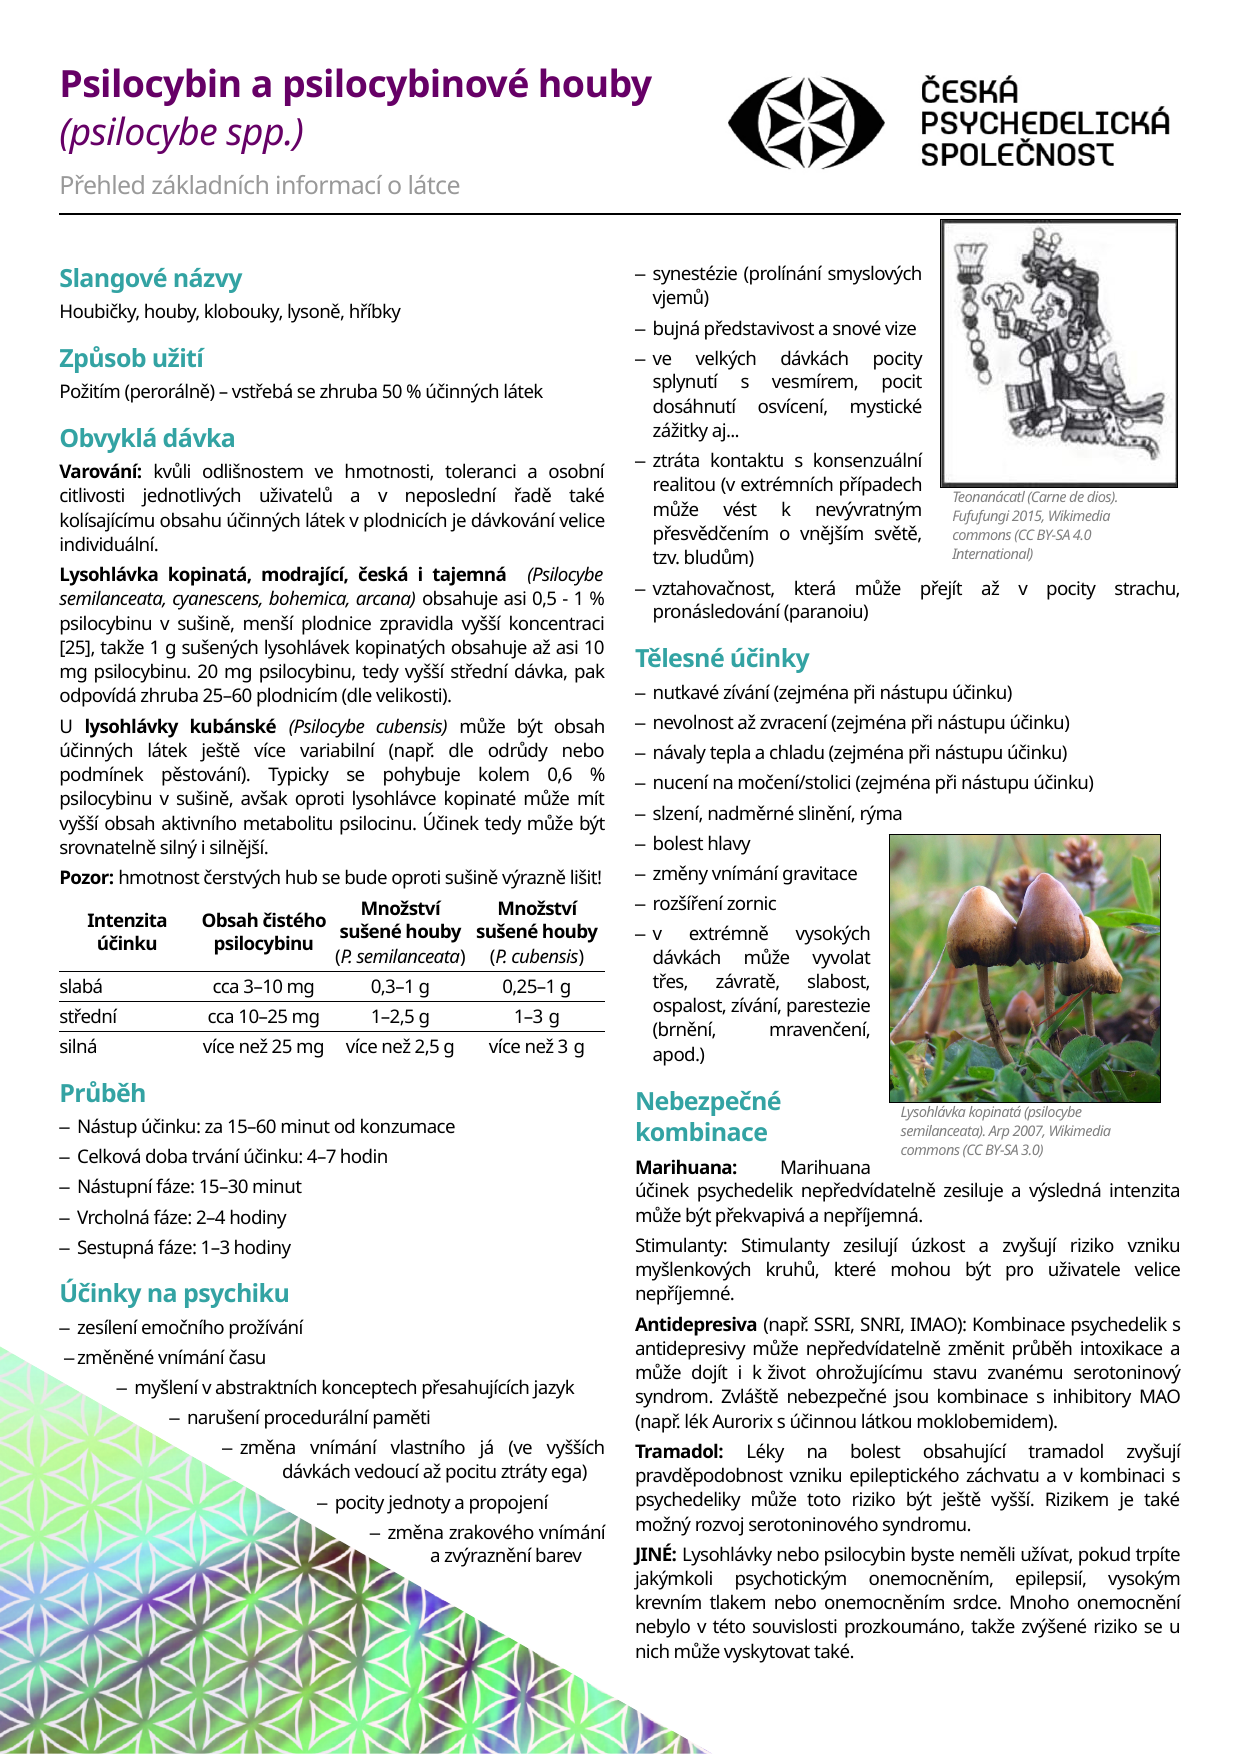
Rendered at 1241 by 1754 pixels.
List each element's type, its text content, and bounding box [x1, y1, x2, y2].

list nucení na močení/stolici (zejména při nástupu účinku) [635, 632, 1181, 656]
text Závažnost je posuzována dle množství držené látky. [635, 1611, 1181, 1635]
text Stimulanty: Stimulanty zesilují úzkost a zvyšují riziko vzniku myšlenkových kruhů, které mohou být pro uživatele velice nepříjemné. [635, 1046, 1181, 1167]
list ve velkých dávkách pocity splynutí s vesmírem, pocit dosáhnutí osvícení, mystické zážitky aj... [59, 1610, 605, 1659]
list změněné vnímání času [59, 1345, 605, 1369]
text Houbičky, houby, klobouky, lysoně, hříbky [59, 299, 605, 324]
list Celková doba trvání účinku: 4–7 hodin [59, 1144, 605, 1169]
text Požitím (perorálně) – vstřebá se zhruba 50 % účinných látek [59, 379, 605, 404]
subtitle Účinky na psychiku [59, 1277, 605, 1309]
list rozšíření zornic [635, 752, 1181, 776]
list Nástupní fáze: 15–30 minut [59, 1175, 605, 1199]
text Lysohlávka kopinatá (psilocybe semilanceata). Arp 2007, Wikimedia commons (CC BY-SA 3.0) [900, 846, 1169, 1160]
list změna vnímání vlastního já (ve vyšších dávkách vedoucí až pocitu ztráty ega) [59, 1435, 605, 1484]
table_cell cca 3–10 mg [196, 972, 332, 1001]
list pocity jednoty a propojení [59, 1490, 605, 1514]
text Antidepresiva (např. SSRI, SNRI, IMAO): Kombinace psychedelik s antidepresivy může nepředvídatelně změnit průběh intoxikace a může dojít i k život ohrožujícímu stavu zvanému serotoninový syndrom. Zvláště nebezpečné jsou kombinace s inhibitory MAO (např. lék Aurorix s účinnou látkou moklobemidem). [635, 1173, 1181, 1294]
table_header Obsah čistého psilocybinu [196, 896, 332, 971]
table_cell silná [59, 1032, 196, 1058]
picture [941, 220, 1177, 487]
table_cell slabá [59, 972, 196, 1001]
subtitle Stav v ČR [635, 1542, 1181, 1575]
list ztráta kontaktu s konsenzuální realitou (v extrémních případech může vést k nevývratným přesvědčením o vnějším světě, tzv. bludům) [635, 261, 940, 382]
subtitle Průběh [59, 1076, 605, 1108]
list Nástup účinku: za 15–60 minut od konzumace [59, 1114, 605, 1139]
list změna zrakového vnímání a zvýraznění barev [59, 1520, 605, 1544]
list synestézie (prolínání smyslových vjemů) [59, 1550, 605, 1574]
list návaly tepla a chladu (zejména při nástupu účinku) [635, 602, 1181, 626]
subtitle Přehled základních informací o látce [59, 168, 686, 201]
table_header Množství sušené houby (P. semilanceata) [332, 896, 469, 971]
text U lysohlávky kubánské (Psilocybe cubensis) může být obsah účinných látek ještě více variabilní (např. dle odrůdy nebo podmínek pěstování). Typicky se pohybuje kolem 0,6 % psilocybinu v sušině, avšak oproti lysohlávce kopinaté může mít vyšší obsah aktivního metabolitu psilocinu. Účinek tedy může být srovnatelně silný i silnější. [59, 714, 605, 859]
table_cell více než 25 mg [196, 1032, 332, 1058]
text JINÉ: Lysohlávky nebo psilocybin byste neměli užívat, pokud trpíte jakýmkoli psychotickým onemocněním, epilepsií, vysokým krevním tlakem nebo onemocněním srdce. Mnoho onemocnění nebylo v této souvislosti prozkoumáno, takže zvýšené riziko se u nich může vyskytovat také. [635, 1403, 1181, 1525]
table_cell cca 10–25 mg [196, 1002, 332, 1031]
list bujná představivost a snové vize [59, 1580, 605, 1604]
list Sestupná fáze: 1–3 hodiny [59, 1235, 605, 1259]
list v extrémně vysokých dávkách může vyvolat třes, závratě, slabost, ospalost, zívání, parestezie (brnění, mravenčení, apod.) [635, 782, 1181, 831]
table_cell 1–2,5 g [332, 1002, 469, 1031]
text Pěstování, přechovávání nebo předávání jiné osobě je trestné. [635, 1581, 1181, 1605]
list myšlení v abstraktních konceptech přesahujících jazyk [59, 1375, 605, 1399]
table_cell 0,3–1 g [332, 972, 469, 1001]
picture [686, 41, 1216, 207]
subtitle Nebezpečné kombinace [635, 848, 888, 913]
table_header Intenzita účinku [59, 896, 196, 971]
table_cell 0,25–1 g [469, 972, 605, 1001]
text Varování: kvůli odlišnostem ve hmotnosti, toleranci a osobní citlivosti jednotlivých uživatelů a v neposlední řadě také kolísajícímu obsahu účinných látek v plodnicích je dávkování velice individuální. [59, 460, 605, 557]
picture [890, 835, 1160, 1102]
list slzení, nadměrné slinění, rýma [635, 662, 1181, 686]
subtitle Slangové názvy [59, 261, 605, 293]
list nevolnost až zvracení (zejména při nástupu účinku) [635, 571, 1181, 596]
list nutkavé zívání (zejména při nástupu účinku) [635, 517, 1181, 566]
table_header Množství sušené houby (P. cubensis) [469, 896, 605, 971]
table_cell více než 3 g [469, 1032, 605, 1058]
text Lysohlávka kopinatá, modrající, česká i tajemná (Psilocybe semilanceata, cyanescens, bohemica, arcana) obsahuje asi 0,5 - 1 % psilocybinu v sušině, menší plodnice zpravidla vyšší koncentraci [25], takže 1 g sušených lysohlávek kopinatých obsahuje až asi 10 mg psilocybinu. 20 mg psilocybinu, tedy vyšší střední dávka, pak odpovídá zhruba 25–60 plodnicím (dle velikosti). [59, 563, 605, 708]
text Pozor: hmotnost čerstvých hub se bude oproti sušině výrazně lišit! [59, 866, 605, 890]
text Marihuana: Marihuana účinek psychedelik nepředvídatelně zesiluje a výsledná intenzita může být překvapivá a nepříjemná. [635, 919, 888, 1040]
table_cell 1–3 g [469, 1002, 605, 1031]
list narušení procedurální paměti [59, 1405, 605, 1429]
list Vrcholná fáze: 2–4 hodiny [59, 1205, 605, 1229]
subtitle Způsob užití [59, 341, 605, 374]
list vztahovačnost, která může přejít až v pocity strachu, pronásledování (paranoiu) [635, 388, 940, 461]
title Psilocybin a psilocybinové houby (psilocybe spp.) [59, 59, 686, 156]
subtitle Obvyklá dávka [59, 421, 605, 454]
list bolest hlavy [635, 692, 1181, 716]
text Tramadol: Léky na bolest obsahující tramadol zvyšují pravděpodobnost vzniku epileptického záchvatu a v kombinaci s psychedeliky může toto riziko být ještě vyšší. Rizikem je také možný rozvoj serotoninového syndromu. [635, 1301, 1181, 1397]
list zesílení emočního prožívání [59, 1315, 605, 1339]
subtitle Tělesné účinky [635, 479, 940, 511]
text Teonanácatl (Carne de dios). Fufufungi 2015, Wikimedia commons (CC BY-SA 4.0 International) [952, 488, 1166, 563]
table_cell střední [59, 1002, 196, 1031]
list změny vnímání gravitace [635, 722, 1181, 746]
table_cell více než 2,5 g [332, 1032, 469, 1058]
